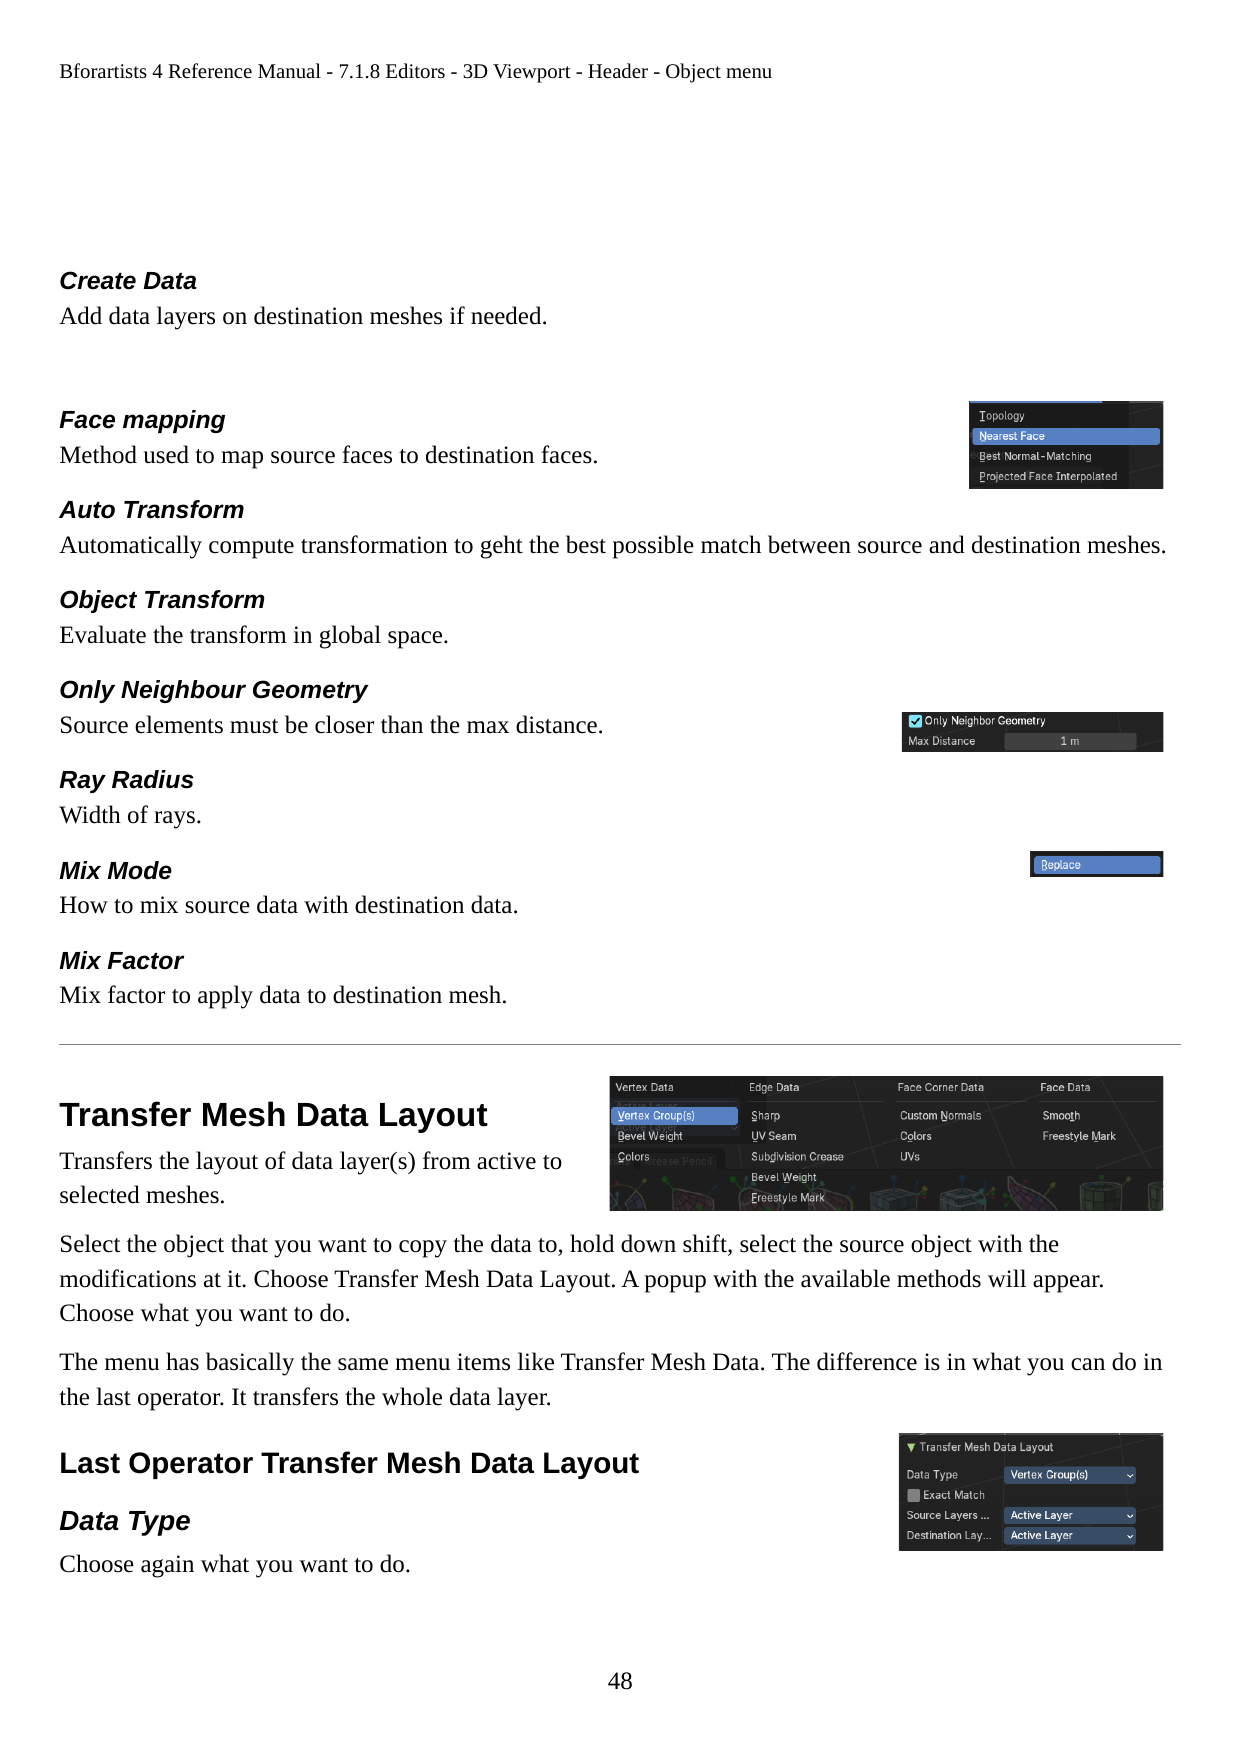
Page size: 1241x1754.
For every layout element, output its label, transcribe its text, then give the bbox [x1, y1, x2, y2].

text How to mix source data with destination data. [59, 891, 1181, 919]
text Method used to map source faces to destination faces. [59, 440, 969, 469]
subtitle Mix Factor [59, 946, 1181, 974]
text Mix factor to apply data to destination mesh. [59, 981, 1181, 1009]
text Select the object that you want to copy the data to, hold down shift, select the source object with the modifications at it. Choose Transfer Mesh Data Layout. A popup with the available methods will appear. Choose what you want to do. [59, 1229, 1181, 1327]
text Width of rays. [59, 800, 1181, 829]
text Source elements must be closer than the max distance. [59, 710, 1181, 739]
subtitle Mix Mode [59, 856, 1181, 884]
text Add data layers on destination meshes if needed. [59, 301, 1181, 329]
subtitle Create Data [59, 266, 1181, 294]
text Automatically compute transformation to geht the best possible match between source and destination meshes. [59, 530, 1181, 559]
text Transfers the layout of data layer(s) from active to selected meshes. [59, 1146, 609, 1209]
text Choose again what you want to do. [59, 1549, 1181, 1578]
subtitle Auto Transform [59, 495, 1181, 524]
subtitle Ray Radius [59, 766, 1181, 794]
picture [969, 401, 1164, 489]
subtitle Face mapping [59, 405, 969, 434]
picture [1030, 851, 1164, 877]
picture [898, 1433, 1164, 1551]
subtitle Last Operator Transfer Mesh Data Layout [59, 1446, 898, 1479]
subtitle Only Neighbour Geometry [59, 676, 1181, 704]
subtitle [1164, 1504, 1181, 1536]
picture [901, 712, 1164, 752]
text The menu has basically the same menu items like Transfer Mesh Data. The difference is in what you can do in the last operator. It transfers the whole data layer. [59, 1347, 1181, 1411]
subtitle Data Type [59, 1504, 898, 1536]
picture [609, 1076, 1164, 1211]
subtitle Transfer Mesh Data Layout [59, 1095, 609, 1133]
text Evaluate the transform in global space. [59, 620, 1181, 649]
subtitle Object Transform [59, 585, 1181, 614]
subtitle [1164, 405, 1181, 434]
subtitle [1164, 1095, 1181, 1133]
